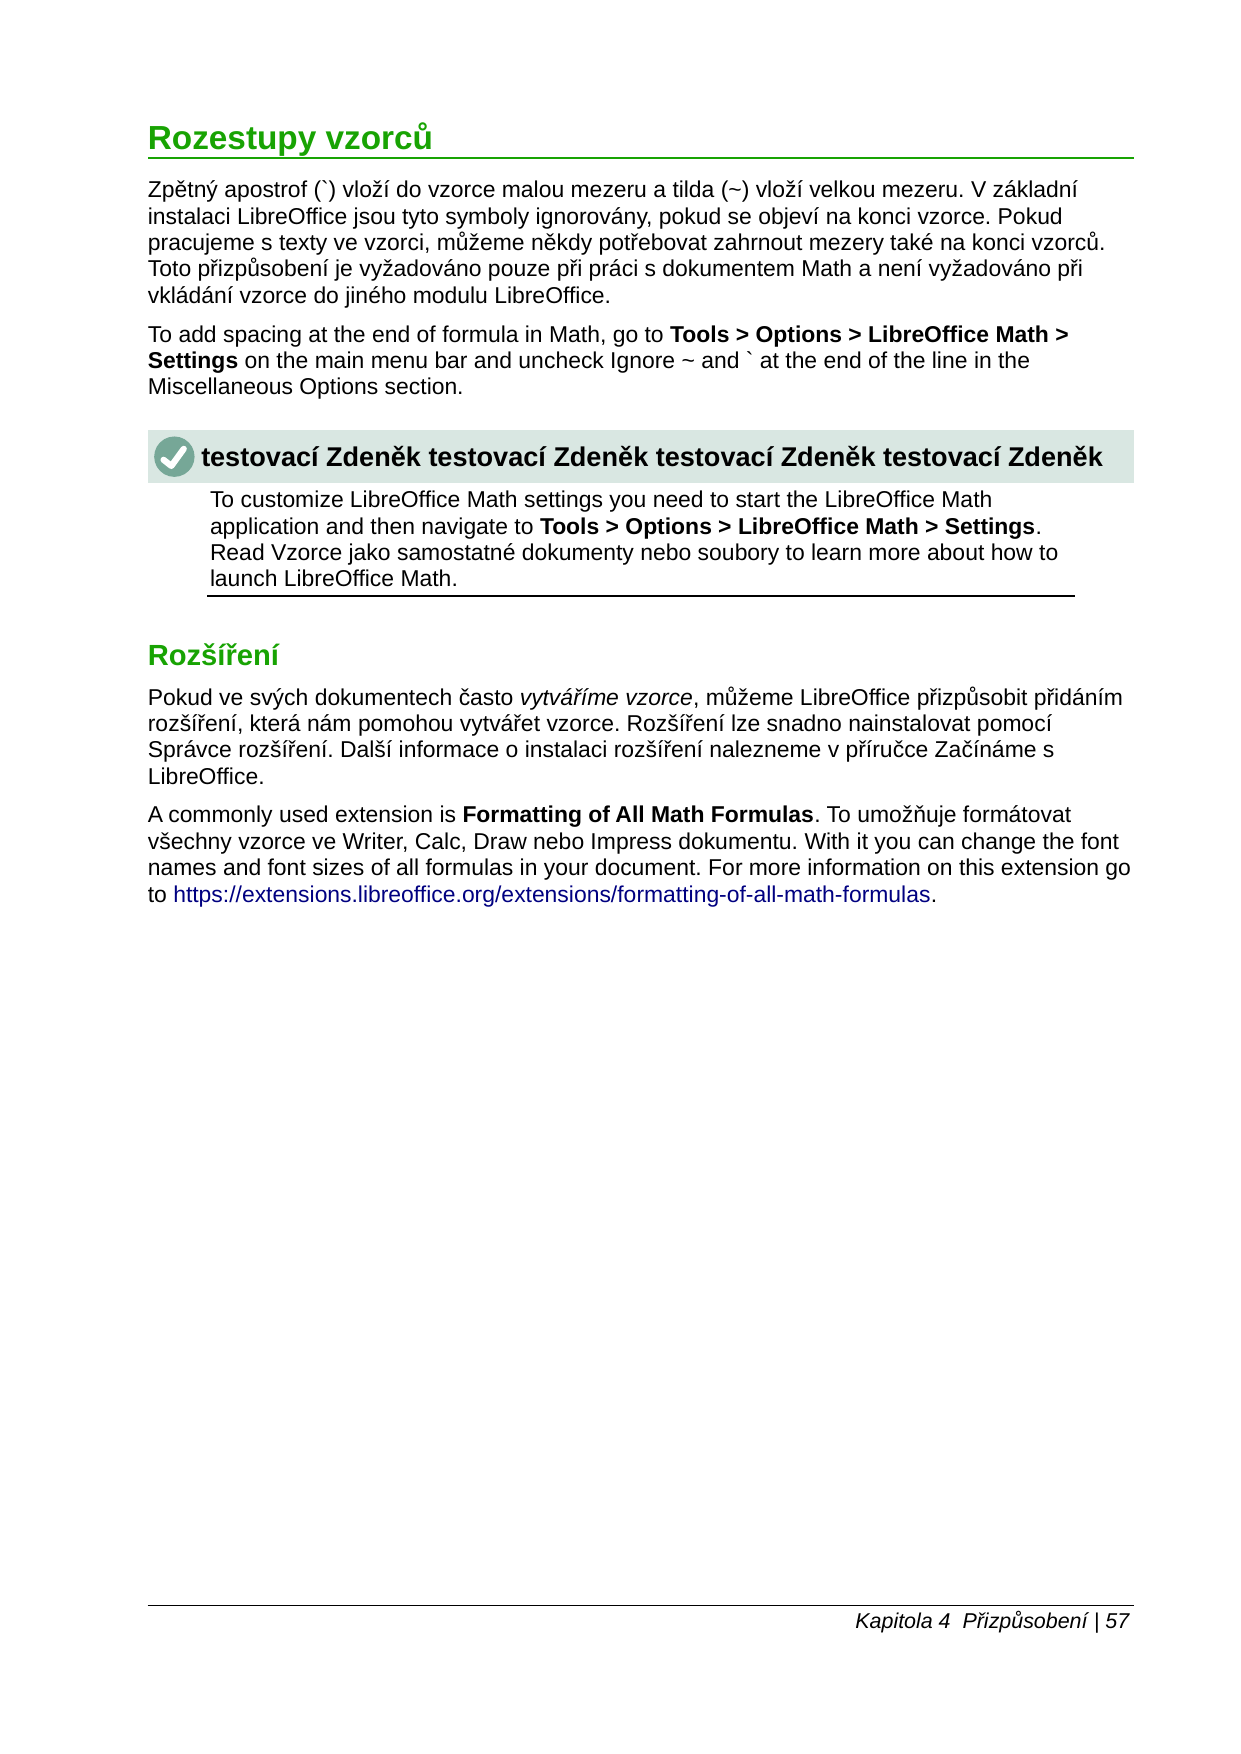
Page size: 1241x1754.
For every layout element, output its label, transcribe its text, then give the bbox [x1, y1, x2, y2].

text Pokud ve svých dokumentech často vytváříme vzorce, můžeme LibreOffice přizpůsobit přidáním rozšíření, která nám pomohou vytvářet vzorce. Rozšíření lze snadno nainstalovat pomocí Správce rozšíření. Další informace o instalaci rozšíření nalezneme v příručce Začínáme s LibreOffice. [148, 683, 1134, 789]
text Zpětný apostrof (`) vloží do vzorce malou mezeru a tilda (~) vloží velkou mezeru. V základní instalaci LibreOffice jsou tyto symboly ignorovány, pokud se objeví na konci vzorce. Pokud pracujeme s texty ve vzorci, můžeme někdy potřebovat zahrnout mezery také na konci vzorců. Toto přizpůsobení je vyžadováno pouze při práci s dokumentem Math a není vyžadováno při vkládání vzorce do jiného modulu LibreOffice. [148, 176, 1134, 308]
text To add spacing at the end of formula in Math, go to Tools > Options > LibreOffice Math > Settings on the main menu bar and uncheck Ignore ~ and ` at the end of the line in the Miscellaneous Options section. [148, 321, 1134, 400]
subtitle Rozestupy vzorců [148, 118, 1134, 157]
text To customize LibreOffice Math settings you need to start the LibreOffice Math application and then navigate to Tools > Options > LibreOffice Math > Settings. Read Formulas as separate documents or files to learn more about how to launch LibreOffice Math. [207, 483, 1075, 595]
subtitle testovací Zdeněk testovací Zdeněk testovací Zdeněk testovací Zdeněk [148, 430, 1134, 483]
text A commonly used extension is Formatting of All Math Formulas. To umožňuje formátovat všechny vzorce ve Writer, Calc, Draw nebo Impress dokumentu. With it you can change the font names and font sizes of all formulas in your document. For more information on this extension go to https://extensions.libreoffice.org/extensions/formatting-of-all-math-formulas. [148, 801, 1134, 907]
subtitle Rozšíření [148, 638, 1134, 672]
